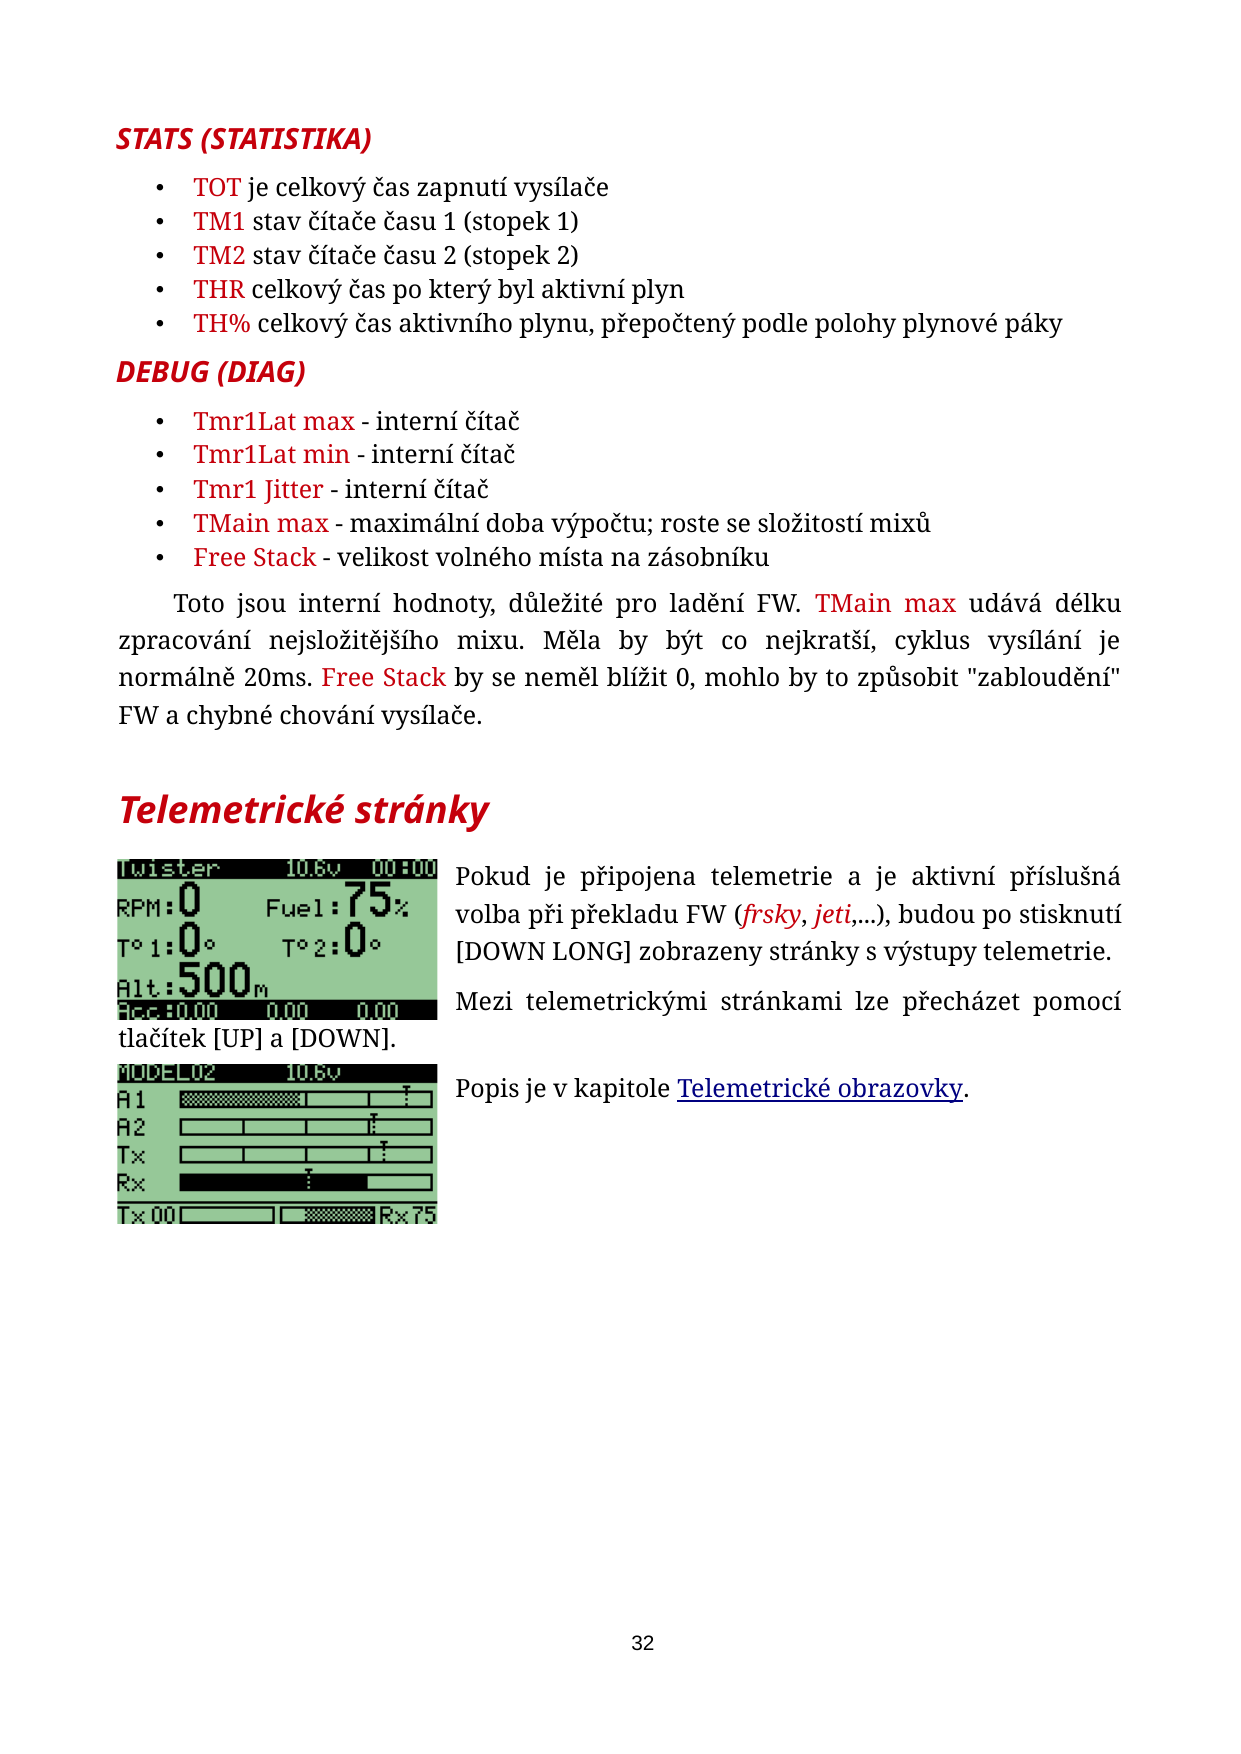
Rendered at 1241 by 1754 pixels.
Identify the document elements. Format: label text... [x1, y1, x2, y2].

subtitle DEBUG (DIAG) [116, 352, 1122, 391]
list TOT je celkový čas zapnutí vysílače [156, 169, 1122, 204]
text Pokud je připojena telemetrie a je aktivní příslušná volba při překladu FW (frsky, jeti,...), budou po stisknutí [DOWN LONG] zobrazeny stránky s výstupy telemetrie. [438, 859, 1122, 968]
list TH% celkový čas aktivního plynu, přepočtený podle polohy plynové páky [156, 306, 1122, 340]
text Popis je v kapitole Telemetrické obrazovky. [438, 1071, 1122, 1105]
list THR celkový čas po který byl aktivní plyn [156, 272, 1122, 306]
text Mezi telemetrickými stránkami lze přecházet pomocí tlačí­tek [UP] a [DOWN]. [118, 984, 1122, 1055]
list Free Stack - velikost volného místa na zásobníku [156, 539, 1122, 573]
picture [117, 859, 438, 1020]
list TMain max - maximální doba výpočtu; roste se složitostí mixů [156, 505, 1122, 539]
list TM2 stav čítače času 2 (stopek 2) [156, 238, 1122, 272]
list TM1 stav čítače času 1 (stopek 1) [156, 204, 1122, 238]
text Toto jsou interní hodnoty, důležité pro ladění FW. TMain max udává délku zpracování nejsložitějšího mixu. Měla by být co nejkratší, cyklus vysílání je normálně 20ms. Free Stack by se neměl blížit 0, mohlo by to způsobit "zabloudění" FW a chybné chování vysílače. [118, 585, 1122, 731]
subtitle Telemetrické stránky [118, 784, 1122, 835]
list Tmr1Lat min - interní čítač [156, 437, 1122, 471]
list Tmr1Lat max - interní čítač [156, 403, 1122, 437]
subtitle STATS (STATISTIKA) [116, 118, 1122, 158]
list Tmr1 Jitter - interní čítač [156, 471, 1122, 505]
picture [117, 1064, 438, 1224]
